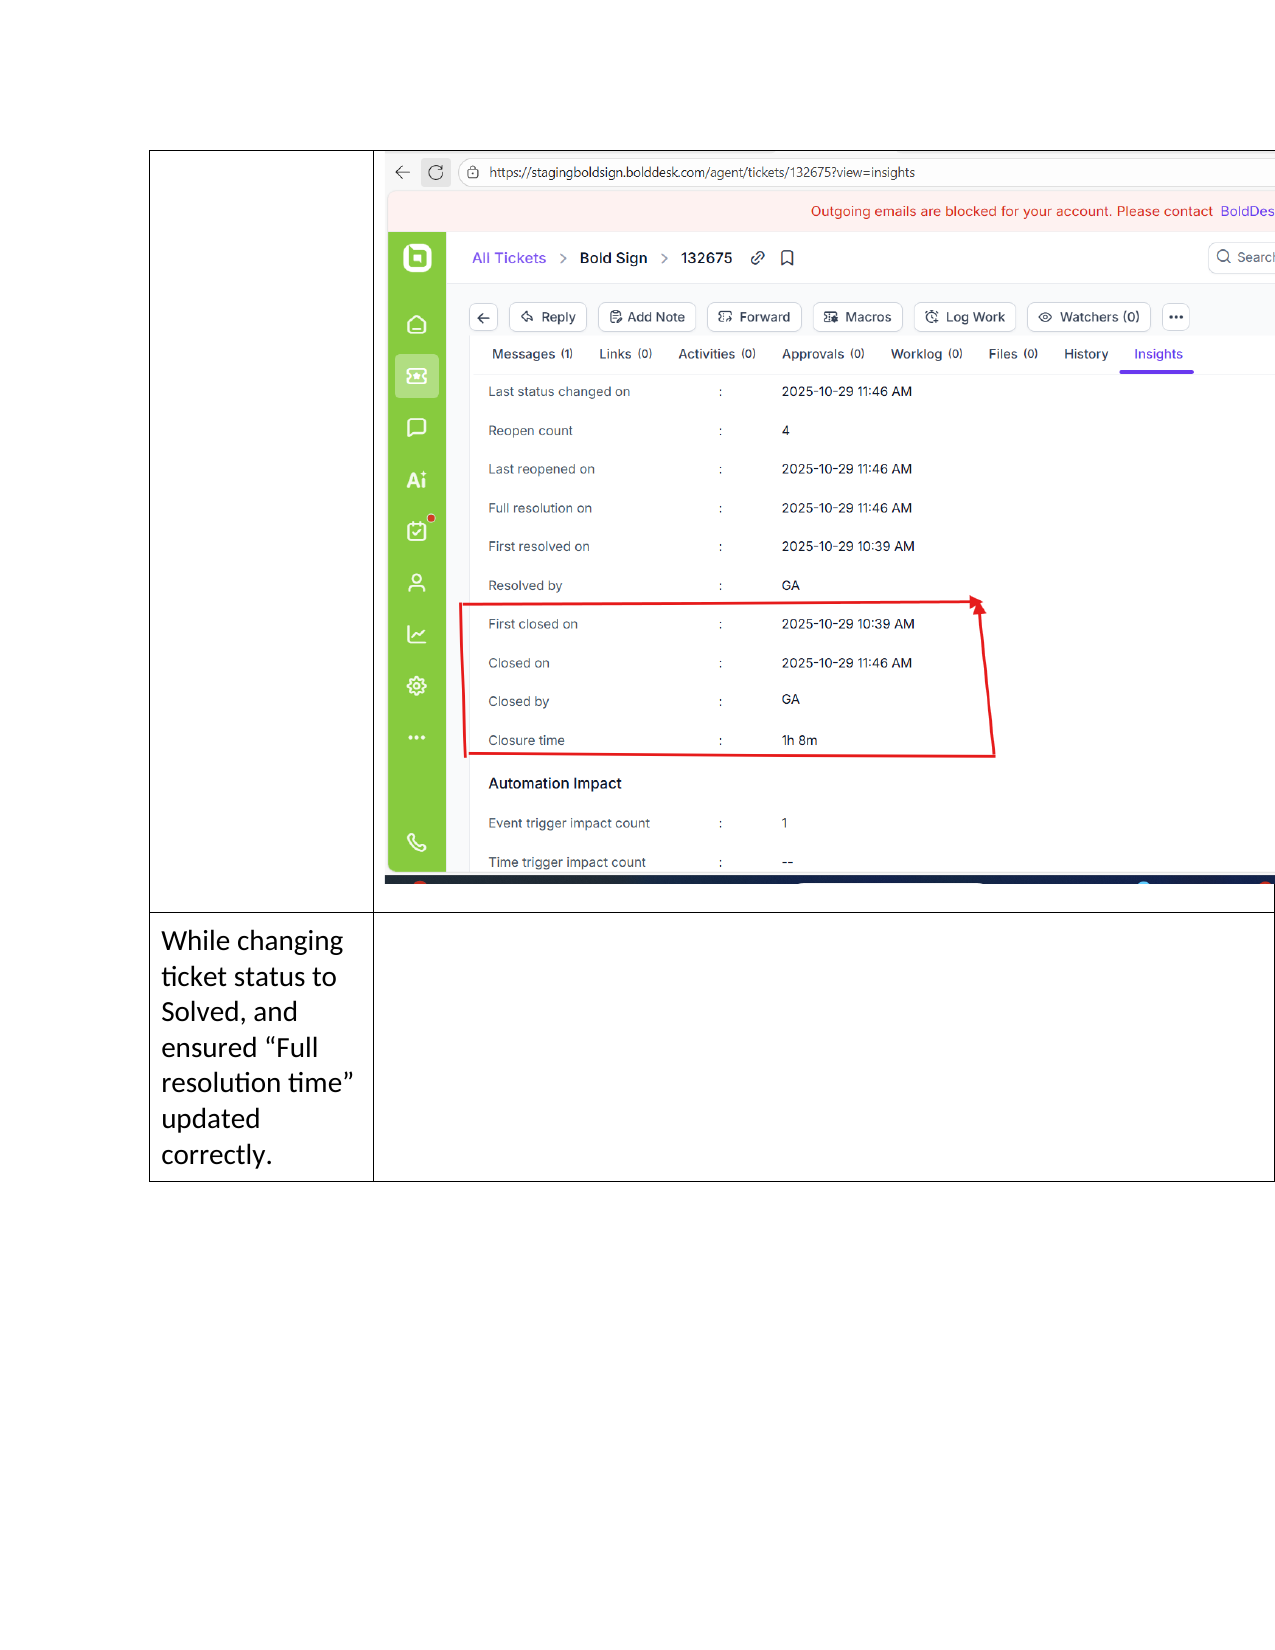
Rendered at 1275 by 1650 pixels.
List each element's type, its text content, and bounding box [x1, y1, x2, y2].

table_cell [150, 151, 373, 912]
table_cell [374, 913, 1274, 1181]
table_cell While changing ticket status to Solved, and ensured “Full resolution time” updated correctly. [150, 913, 373, 1181]
table_cell While marking ticket as "solved" - status, we are not updating the below Metrics field values in Insights tab. But while marking status as closed, we are updating the field values. Since, closed and solved status are same category can we update the values while changing the status field. [374, 151, 1274, 912]
